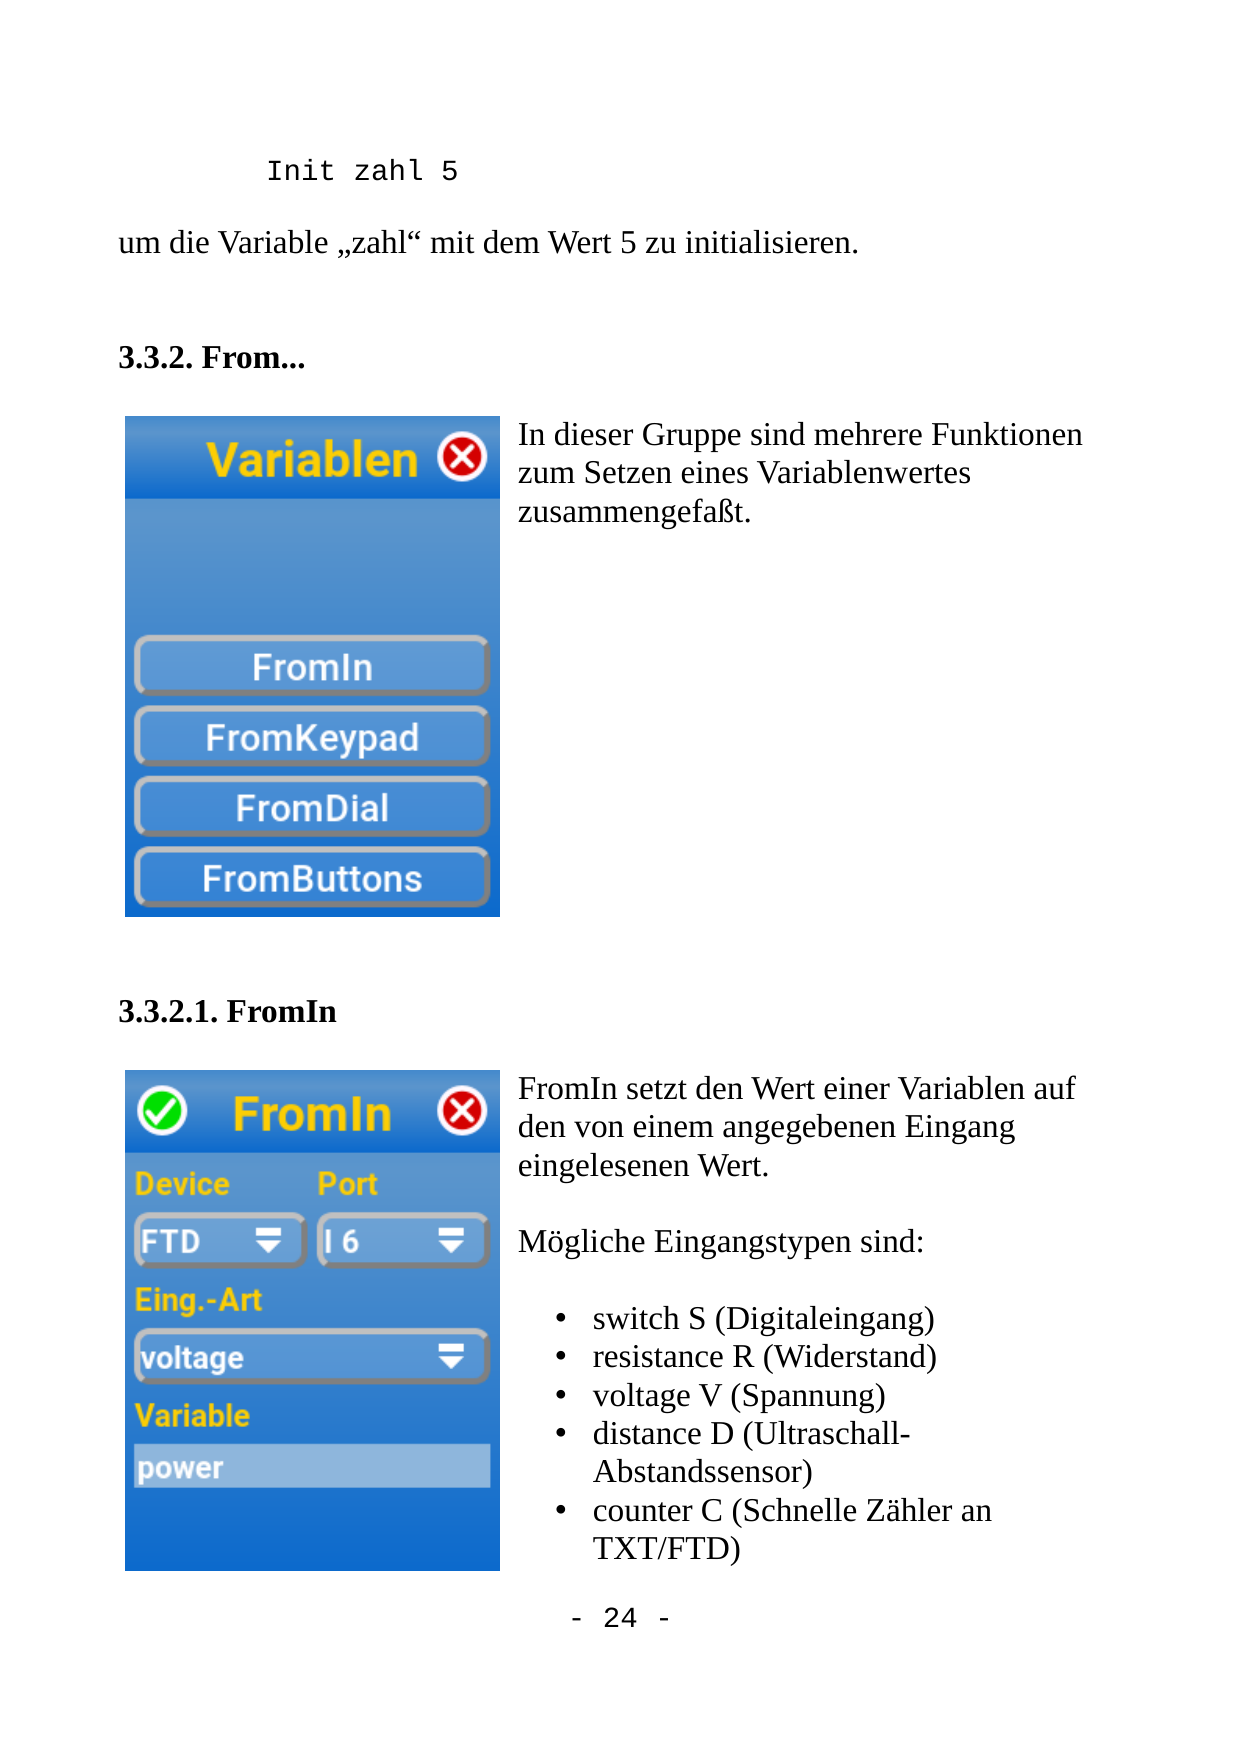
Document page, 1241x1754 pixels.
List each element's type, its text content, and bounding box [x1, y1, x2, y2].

text um die Variable „zahl“ mit dem Wert 5 zu initialisieren. [118, 222, 1122, 261]
list resistance R (Widerstand) [500, 1336, 1122, 1375]
text 3.3.2.1. FromIn [118, 991, 1122, 1030]
list distance D (Ultraschall-Abstandssensor) [500, 1413, 1122, 1490]
text In dieser Gruppe sind mehrere Funktionen zum Setzen eines Variablenwertes zusammengefaßt. [118, 414, 1122, 529]
list switch S (Digitaleingang) [500, 1298, 1122, 1336]
text FromIn setzt den Wert einer Variablen auf den von einem angegebenen Eingang eingelesenen Wert. [118, 1068, 1122, 1183]
list voltage V (Spannung) [500, 1375, 1122, 1413]
text 3.3.2. From... [118, 337, 1122, 376]
picture [125, 1070, 500, 1571]
text Mögliche Eingangstypen sind: [500, 1221, 1122, 1260]
list counter C (Schnelle Zähler an TXT/FTD) [500, 1490, 1122, 1566]
picture [125, 416, 500, 917]
text Init zahl 5 [118, 156, 1122, 189]
